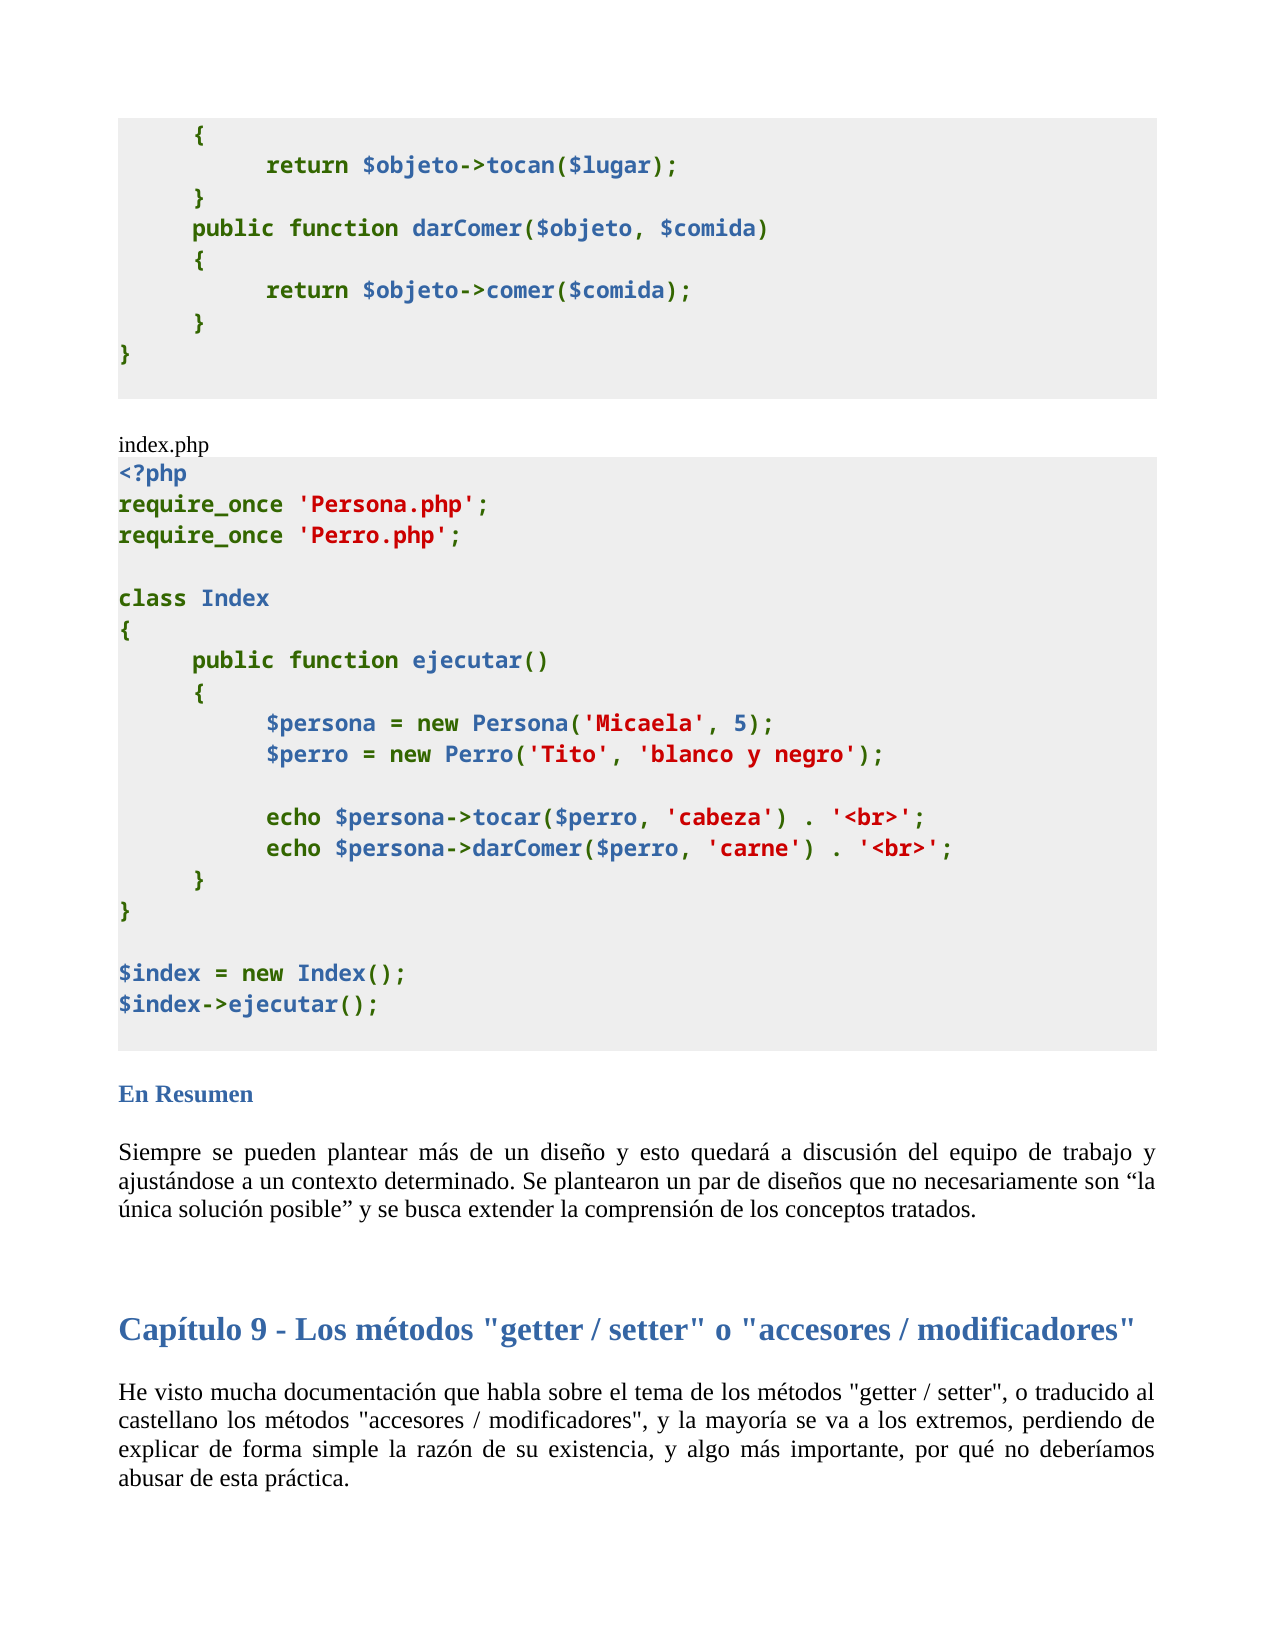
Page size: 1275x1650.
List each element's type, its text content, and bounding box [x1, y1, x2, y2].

text { [118, 243, 1157, 274]
text class Index [118, 582, 1157, 613]
text } [118, 894, 1157, 926]
text He visto mucha documentación que habla sobre el tema de los métodos "getter / setter", o traducido al castellano los métodos "accesores / modificadores", y la mayoría se va a los extremos, perdiendo de explicar de forma simple la razón de su existencia, y algo más importante, por qué no deberíamos abusar de esta práctica. [118, 1377, 1157, 1492]
text Siempre se pueden plantear más de un diseño y esto quedará a discusión del equipo de trabajo y ajustándose a un contexto determinado. Se plantearon un par de diseños que no necesariamente son “la única solución posible” y se busca extender la comprensión de los conceptos tratados. [118, 1137, 1157, 1223]
text require_once 'Persona.php'; [118, 488, 1157, 519]
text return $objeto->comer($comida); [118, 274, 1157, 306]
text echo $persona->darComer($perro, 'carne') . '<br>'; [118, 832, 1157, 863]
text { [118, 676, 1157, 707]
text $persona = new Persona('Micaela', 5); [118, 707, 1157, 738]
text Capítulo 9 - Los métodos "getter / setter" o "accesores / modificadores" [118, 1309, 1157, 1348]
text require_once 'Perro.php'; [118, 519, 1157, 551]
text public function darComer($objeto, $comida) [118, 212, 1157, 243]
text $index = new Index(); [118, 957, 1157, 988]
text <?php [118, 457, 1157, 488]
text } [118, 337, 1157, 368]
text $index->ejecutar(); [118, 988, 1157, 1019]
text } [118, 863, 1157, 894]
text return $objeto->tocan($lugar); [118, 149, 1157, 181]
text } [118, 306, 1157, 337]
text index.php [118, 431, 1157, 457]
text { [118, 118, 1157, 149]
text echo $persona->tocar($perro, 'cabeza') . '<br>'; [118, 801, 1157, 832]
text public function ejecutar() [118, 644, 1157, 676]
text En Resumen [118, 1079, 1157, 1108]
text { [118, 613, 1157, 644]
text $perro = new Perro('Tito', 'blanco y negro'); [118, 738, 1157, 769]
text } [118, 181, 1157, 212]
